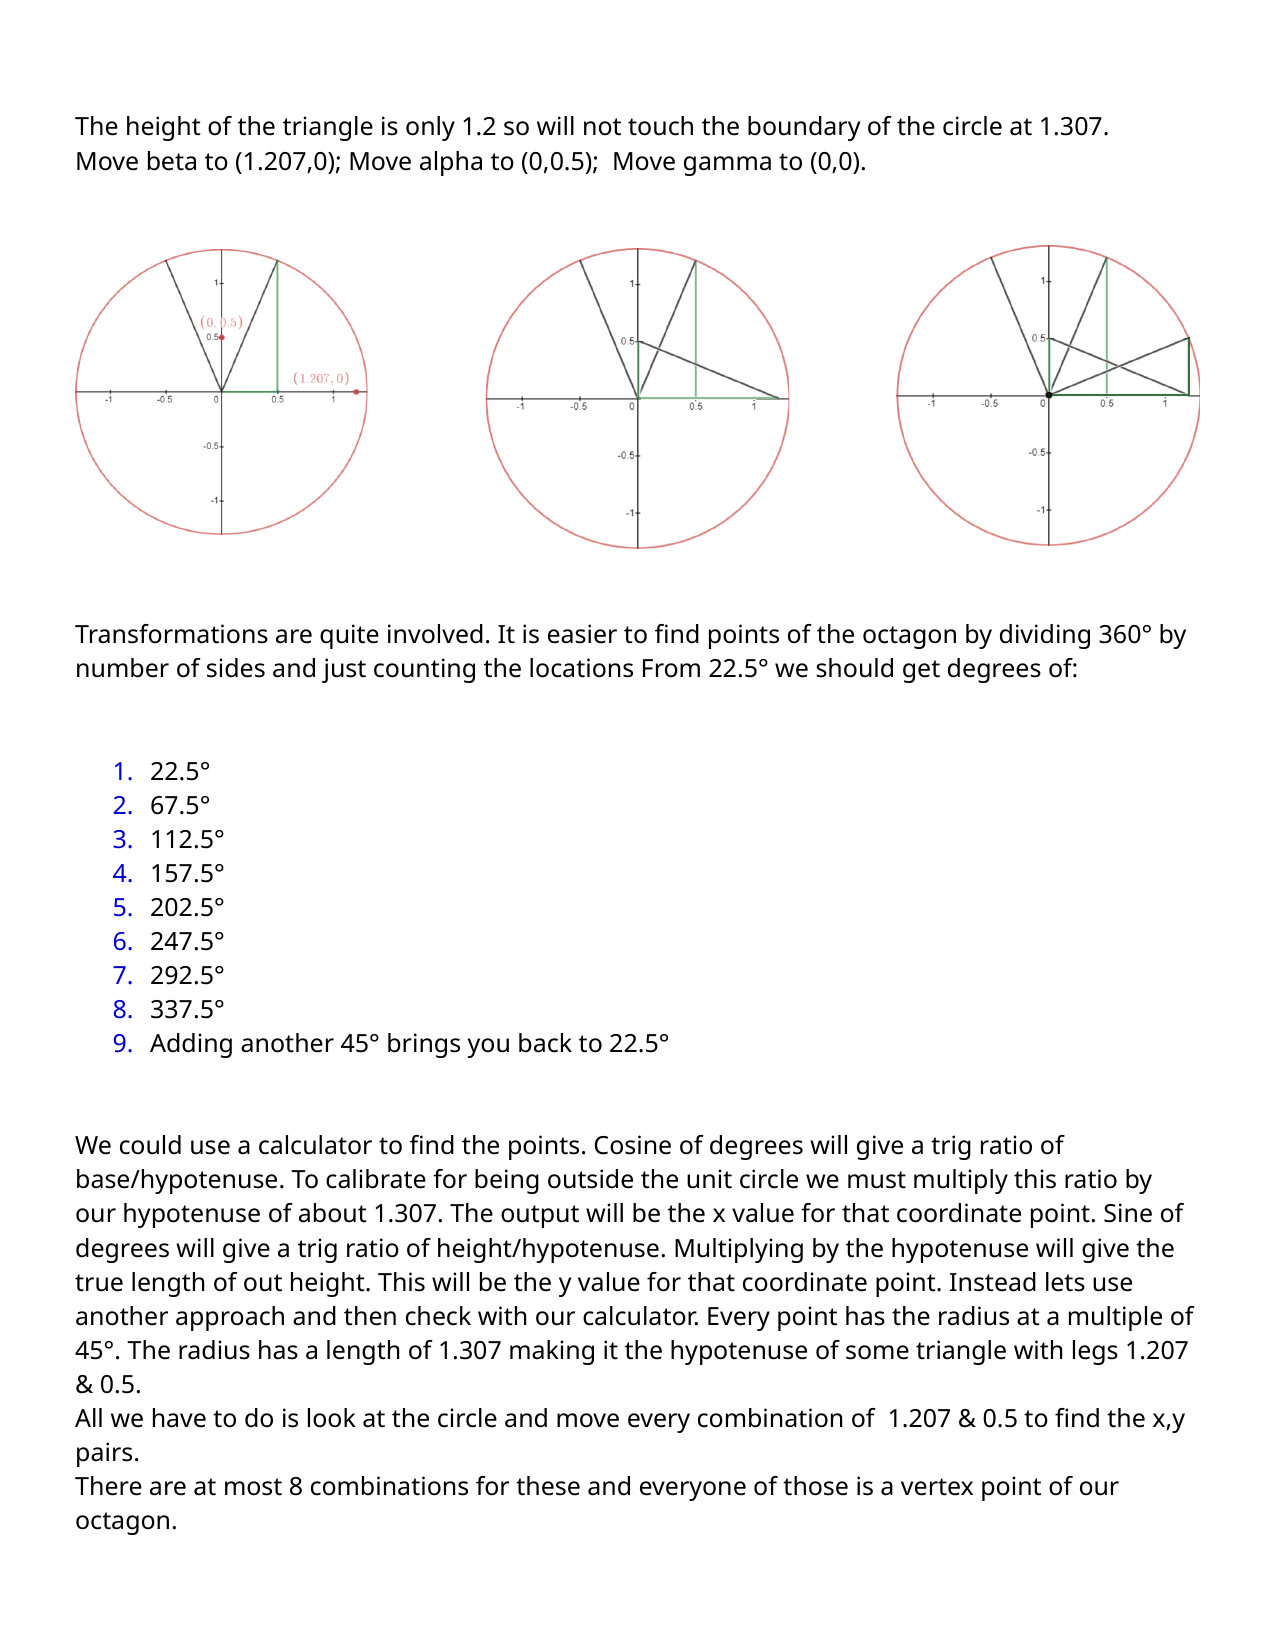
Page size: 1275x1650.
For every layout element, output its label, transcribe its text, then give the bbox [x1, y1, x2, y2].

list Adding another 45° brings you back to 22.5° [112, 1026, 1200, 1060]
list 247.5° [112, 924, 1200, 958]
picture [75, 249, 368, 535]
picture [485, 248, 790, 549]
text We could use a calculator to find the points. Cosine of degrees will give a trig ratio of base/hypotenuse. To calibrate for being outside the unit circle we must multiply this ratio by our hypotenuse of about 1.307. The output will be the x value for that coordinate point. Sine of degrees will give a trig ratio of height/hypotenuse. Multiplying by the hypotenuse will give the true length of out height. This will be the y value for that coordinate point. Instead lets use another approach and then check with our calculator. Every point has the radius at a multiple of 45°. The radius has a length of 1.307 making it the hypotenuse of some triangle with legs 1.207 & 0.5. [75, 1128, 1200, 1401]
list 202.5° [112, 889, 1200, 924]
list 337.5° [112, 992, 1200, 1026]
text There are at most 8 combinations for these and everyone of those is a vertex point of our octagon. [75, 1469, 1200, 1537]
list 112.5° [112, 821, 1200, 856]
text Transformations are quite involved. It is easier to find points of the octagon by dividing 360° by number of sides and just counting the locations From 22.5° we should get degrees of: [75, 617, 1200, 685]
text Move beta to (1.207,0); Move alpha to (0,0.5); Move gamma to (0,0). [75, 143, 1200, 177]
picture [896, 245, 1200, 546]
list 292.5° [112, 958, 1200, 992]
list 67.5° [112, 787, 1200, 821]
text The height of the triangle is only 1.2 so will not touch the boundary of the circle at 1.307. [75, 109, 1200, 143]
list 22.5° [112, 753, 1200, 787]
list 157.5° [112, 856, 1200, 889]
text All we have to do is look at the circle and move every combination of 1.207 & 0.5 to find the x,y pairs. [75, 1401, 1200, 1469]
